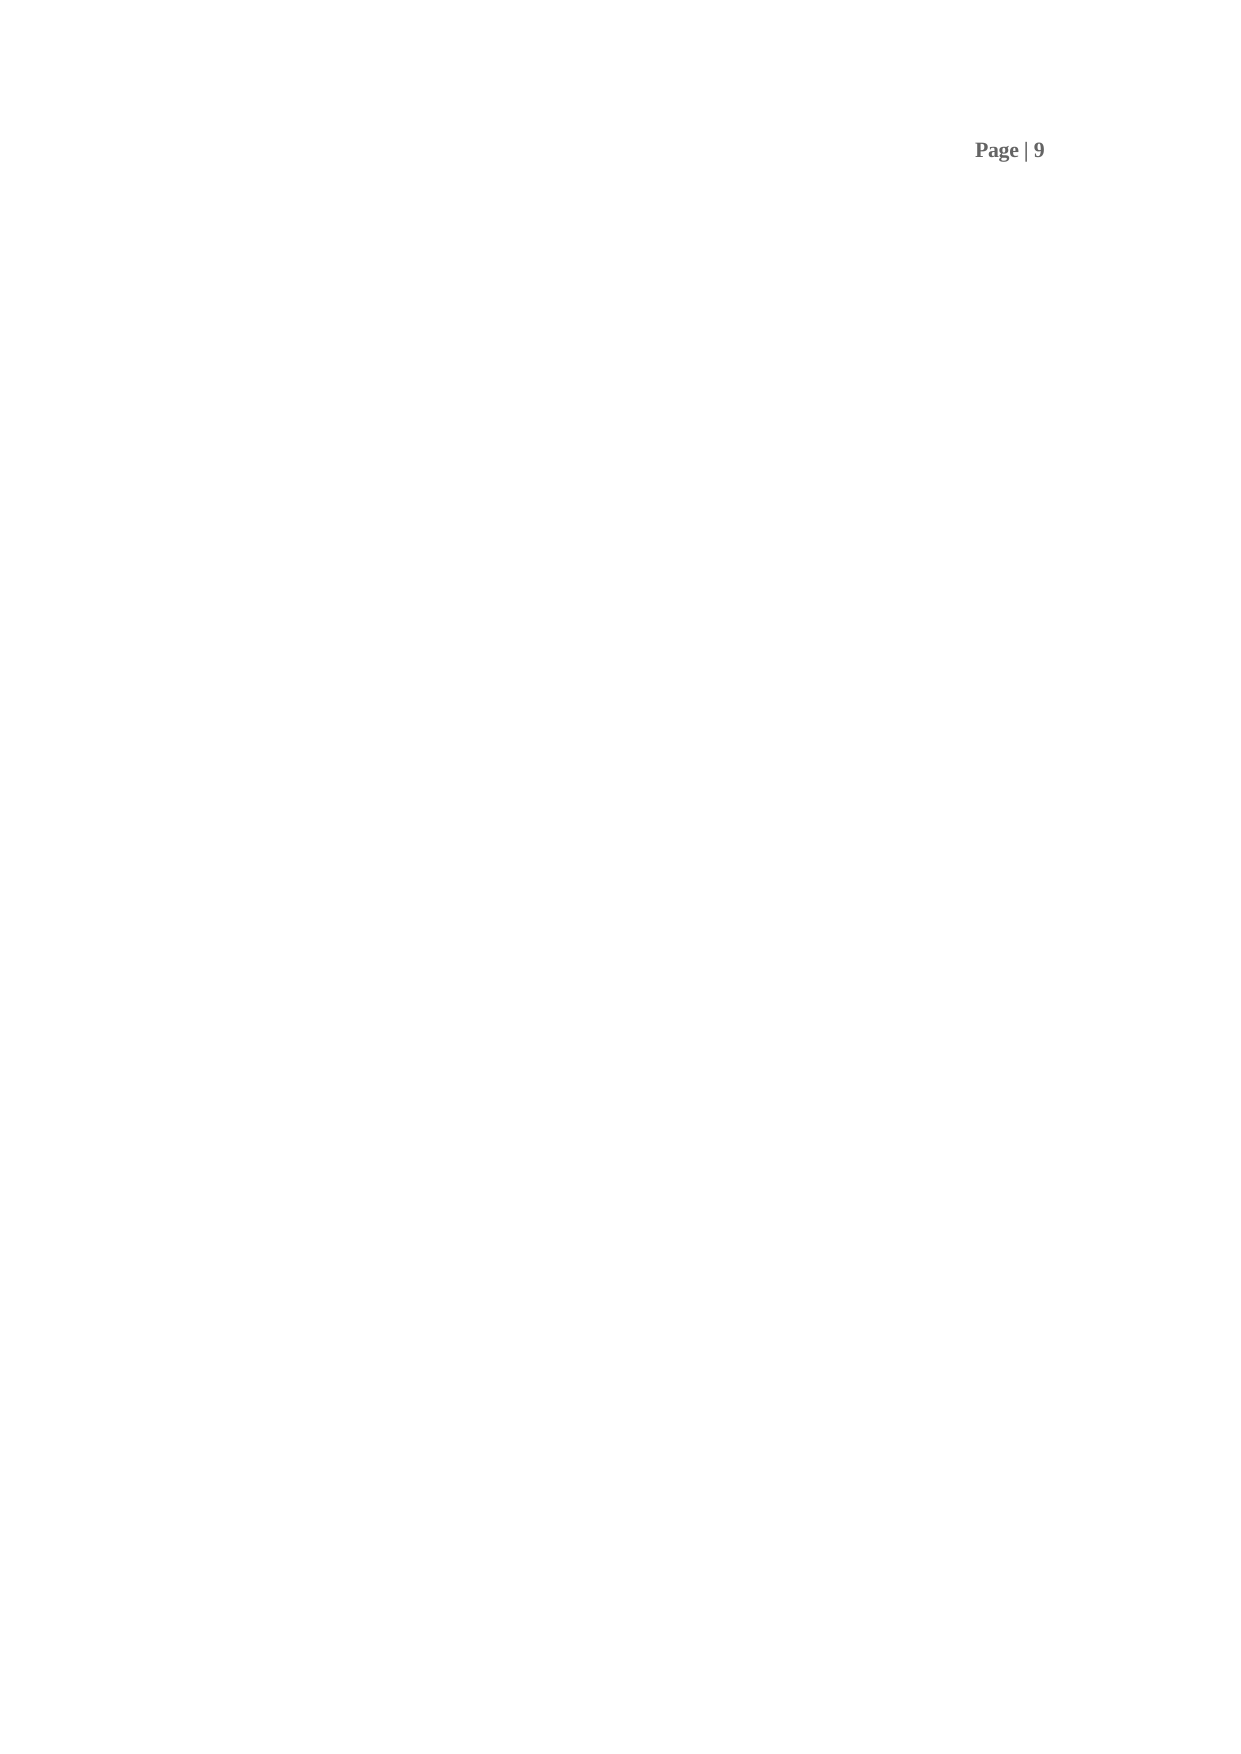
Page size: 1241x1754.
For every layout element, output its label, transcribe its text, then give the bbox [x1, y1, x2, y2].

text Page | 9 [150, 135, 1058, 163]
